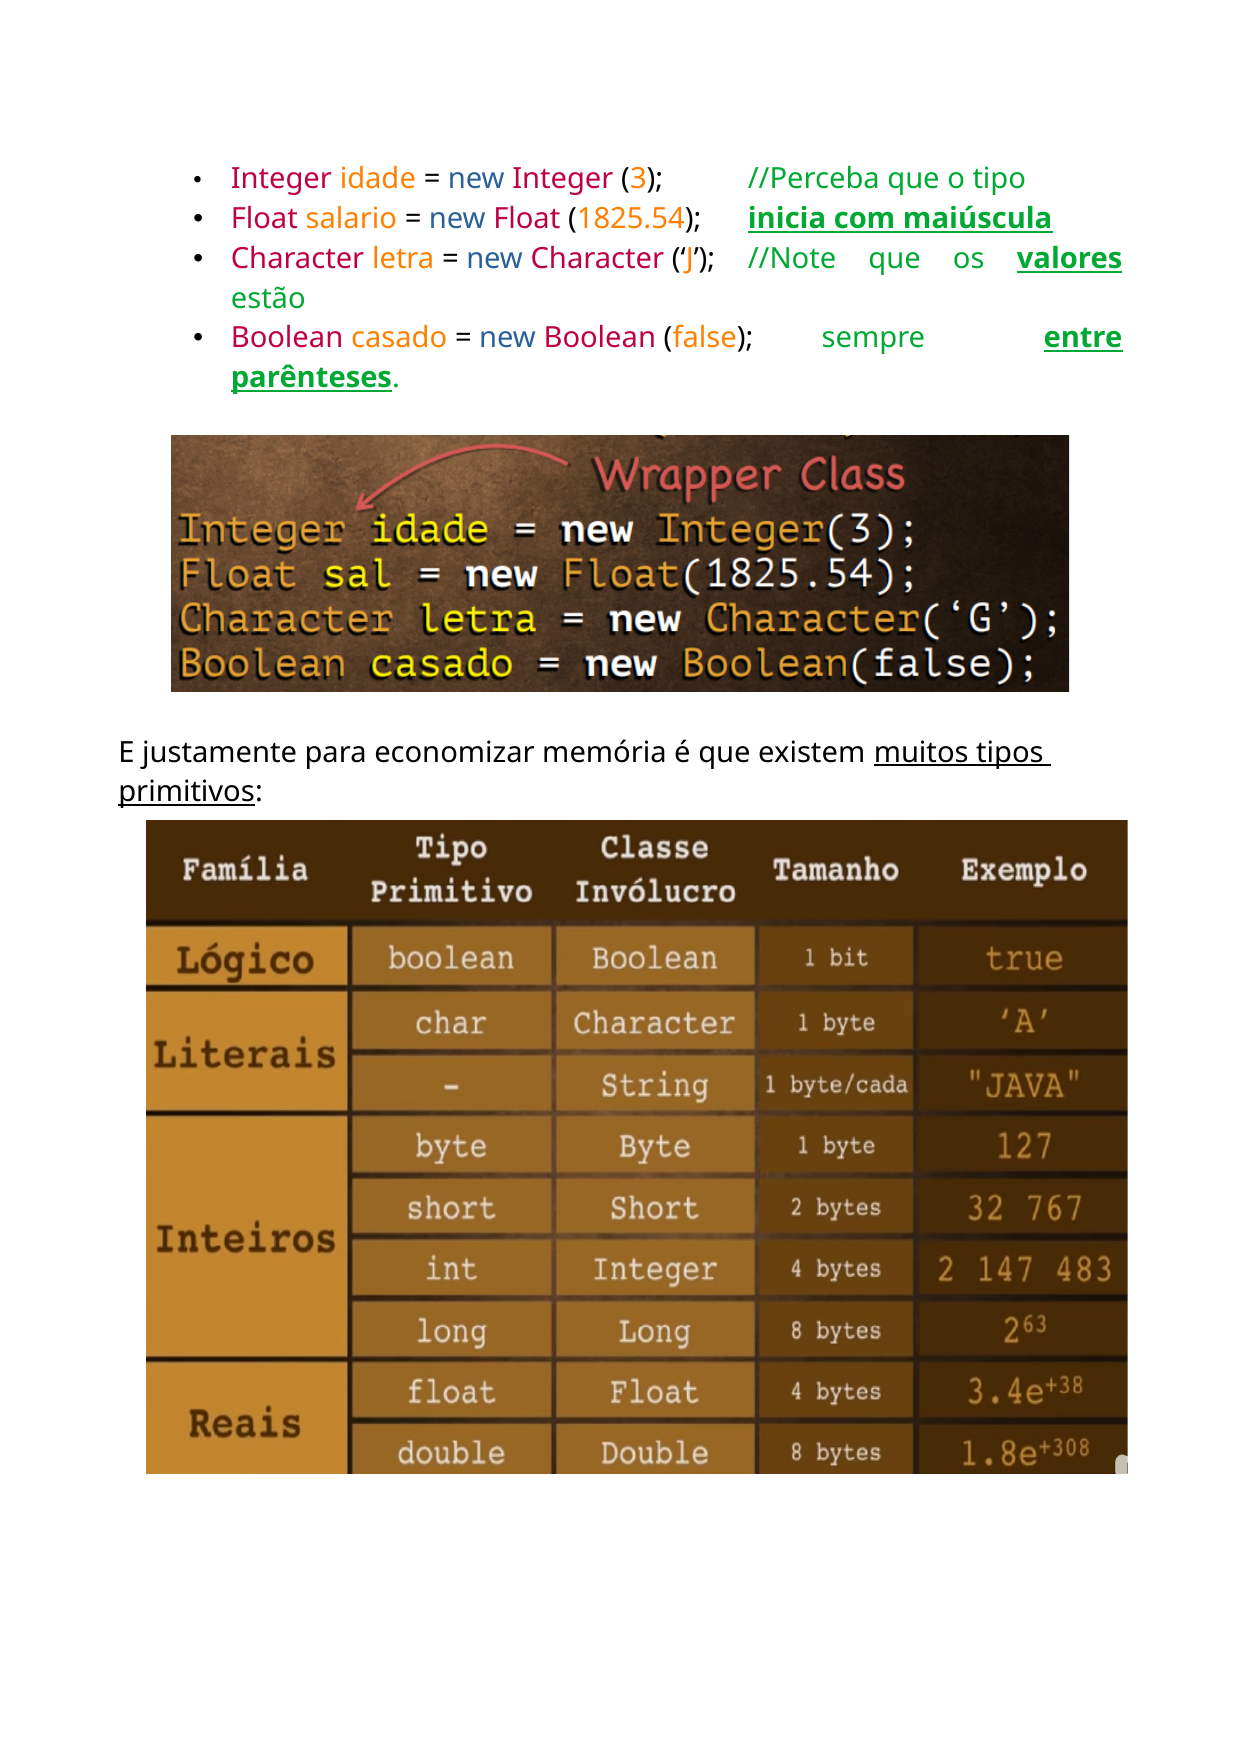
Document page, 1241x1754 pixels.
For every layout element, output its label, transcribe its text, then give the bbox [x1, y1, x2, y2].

picture [171, 435, 1070, 692]
list Integer idade = new Integer (3); //Perceba que o tipo [193, 158, 1122, 197]
picture [146, 820, 1128, 1474]
list Character letra = new Character (‘J’); //Note que os valores estão [193, 237, 1122, 317]
list Boolean casado = new Boolean (false); sempre entre parênteses. [193, 317, 1122, 396]
text E justamente para economizar memória é que existem muitos tipos primitivos: [118, 731, 1169, 810]
list Float salario = new Float (1825.54); inicia com maiúscula [193, 197, 1122, 237]
